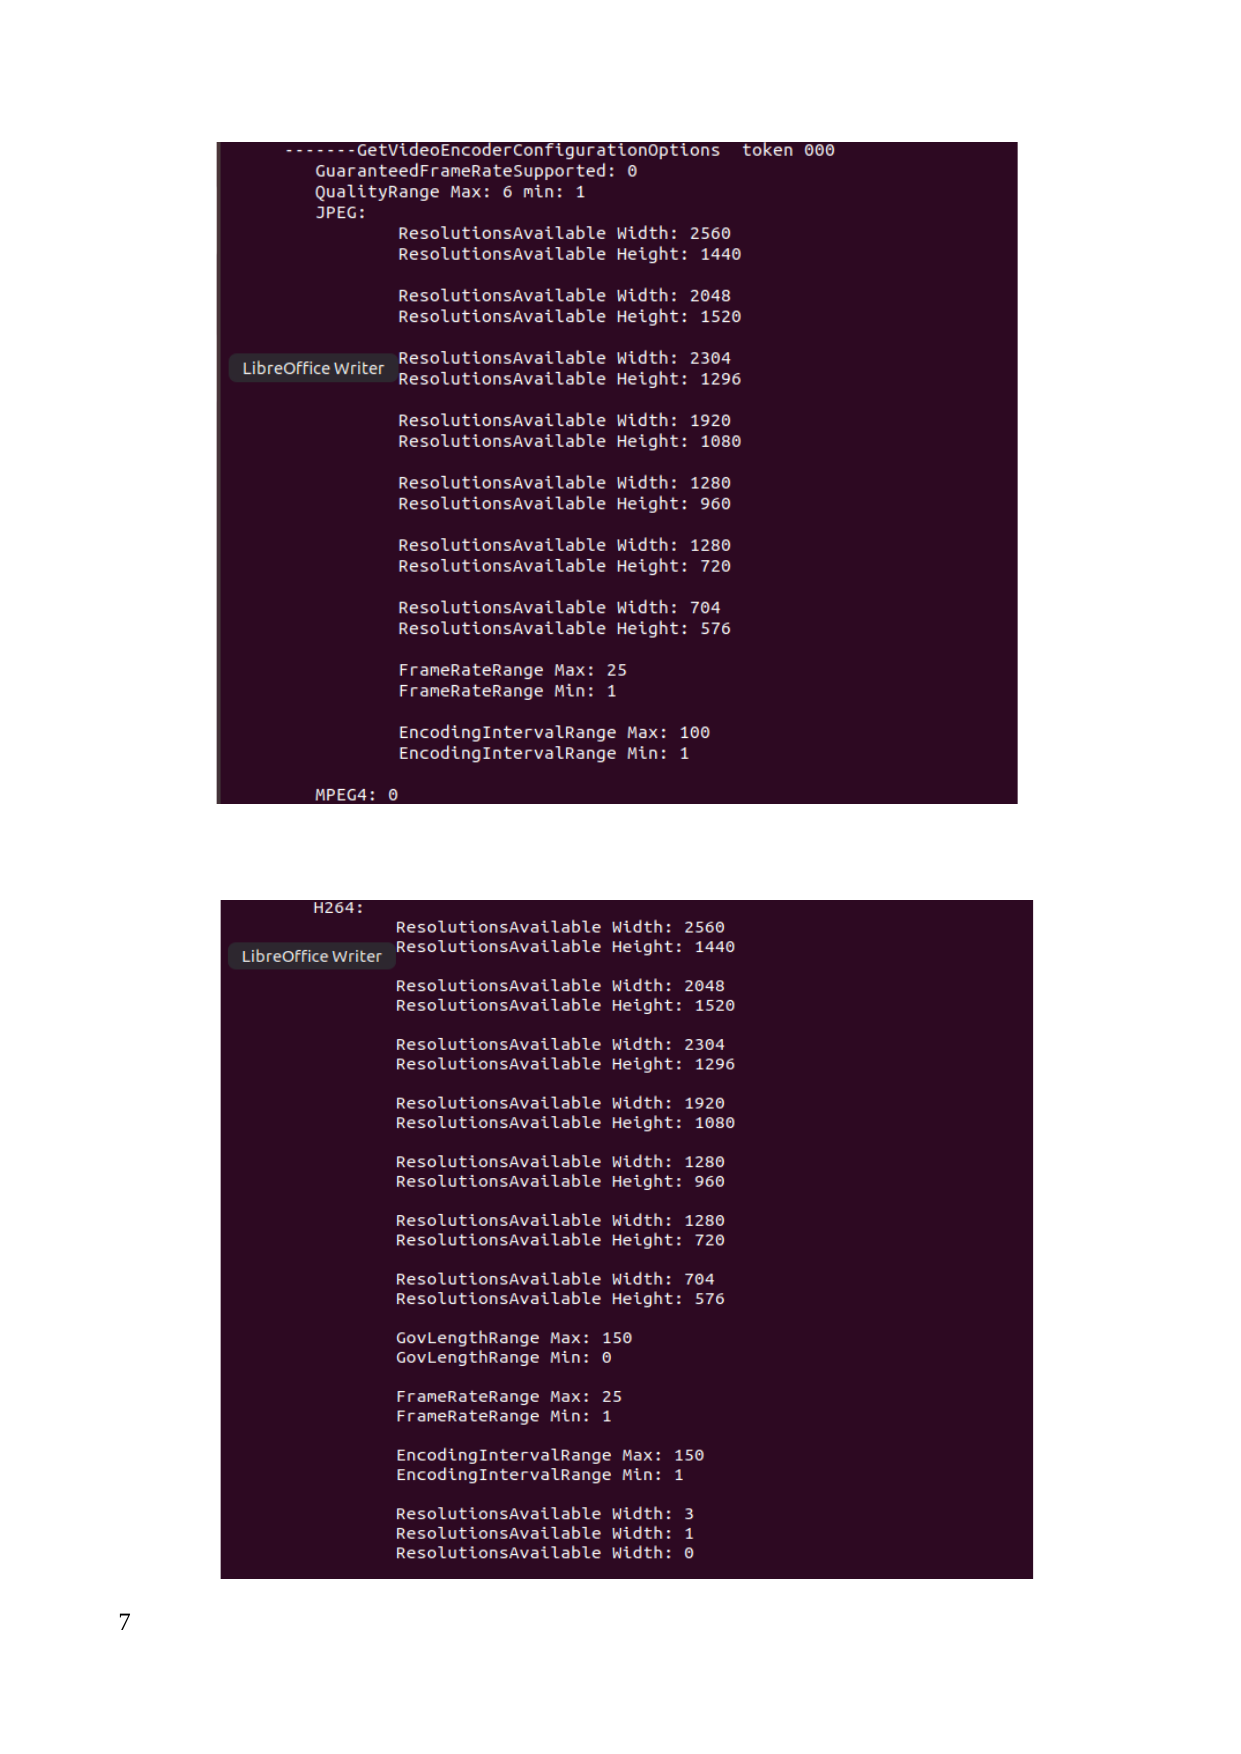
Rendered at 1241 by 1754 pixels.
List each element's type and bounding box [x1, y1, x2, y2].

picture [216, 142, 1018, 804]
picture [220, 900, 1034, 1579]
